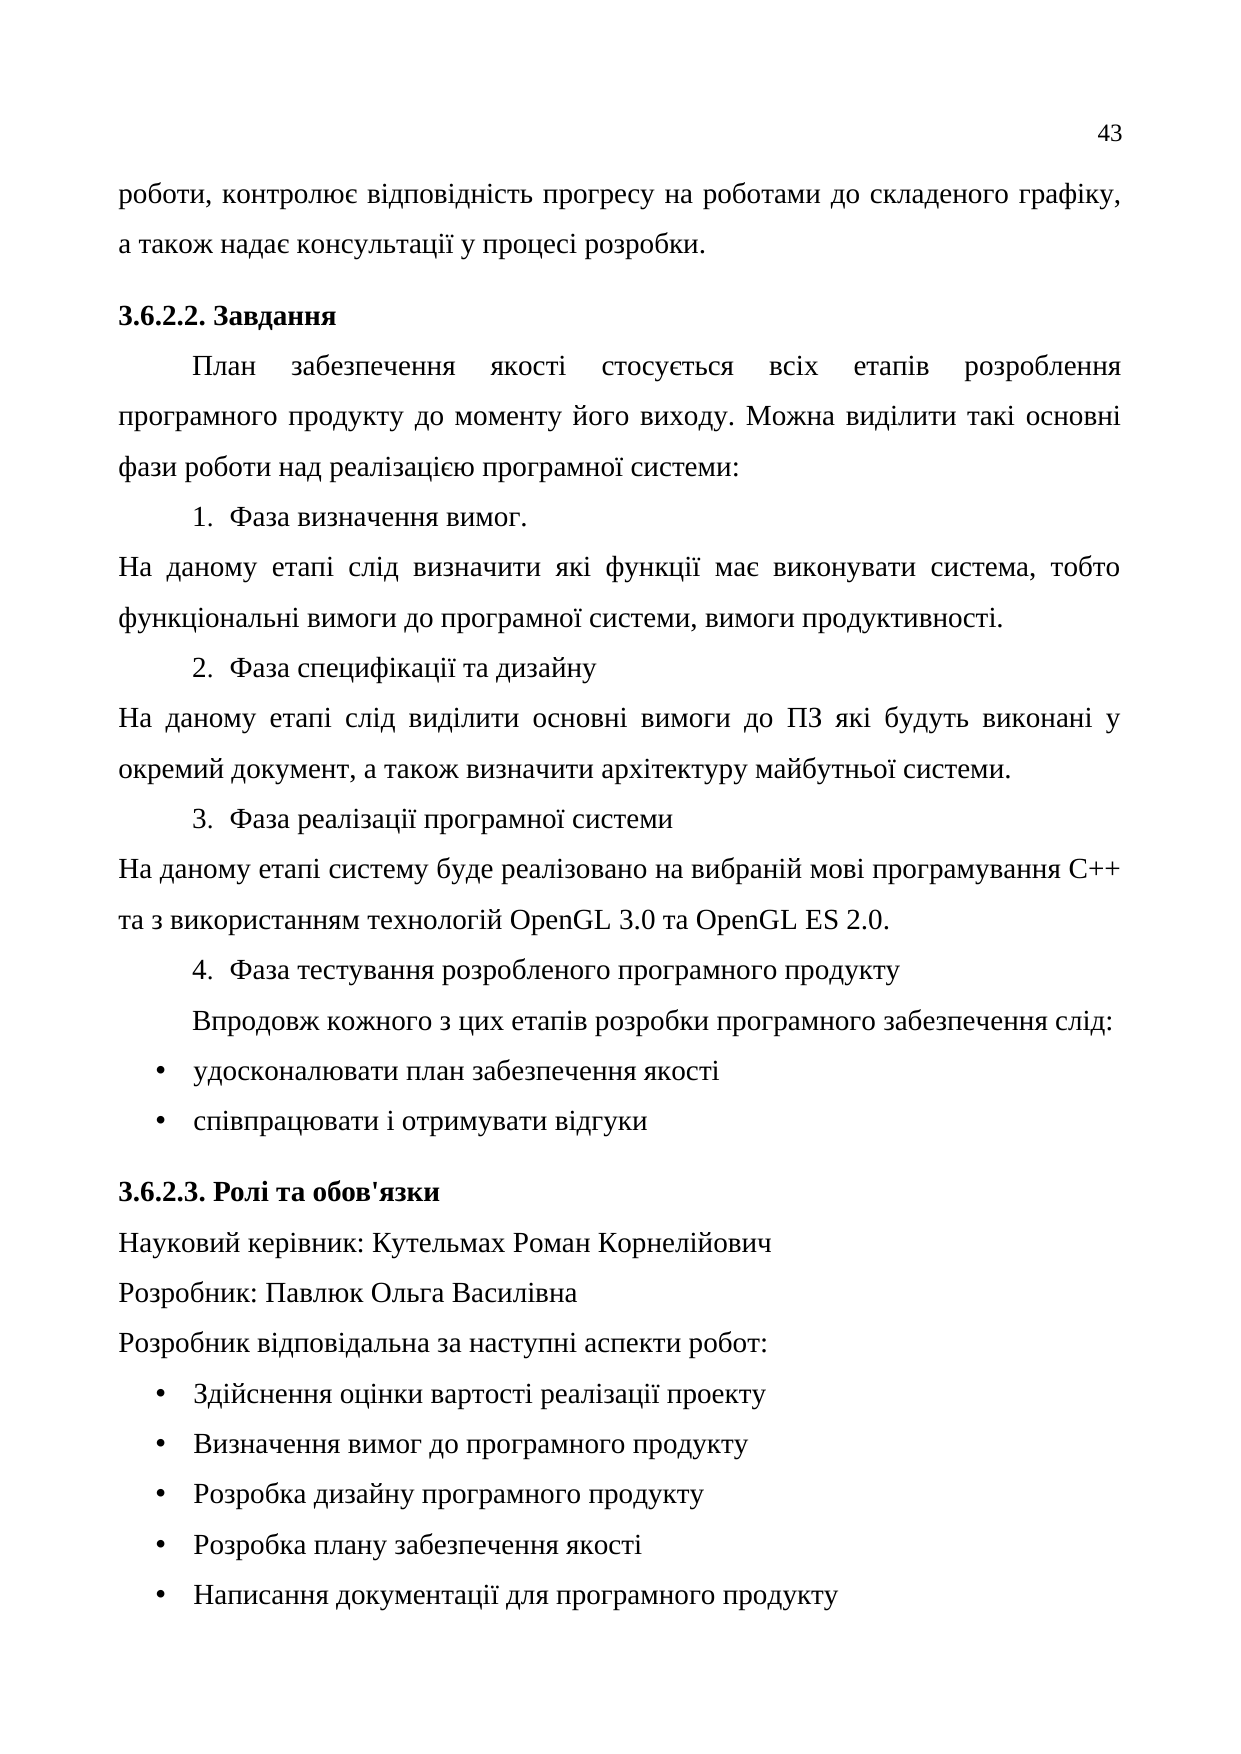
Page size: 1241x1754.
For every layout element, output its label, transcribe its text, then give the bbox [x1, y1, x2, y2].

text На даному етапі слід виділити основні вимоги до ПЗ які будуть виконані у окремий документ, а також визначити архітектуру майбутньої системи. [118, 701, 1122, 784]
list Написання документації для програмного продукту [156, 1577, 1122, 1611]
text На даному етапі слід визначити які функції має виконувати система, тобто функціональні вимоги до програмної системи, вимоги продуктивності. [118, 549, 1122, 633]
list Фаза визначення вимог. [192, 499, 1122, 533]
text Розробник відповідальна за наступні аспекти робот: [118, 1326, 1122, 1359]
list Розробка дизайну програмного продукту [156, 1477, 1122, 1510]
list Фаза реалізації програмної системи [192, 801, 1122, 835]
list Здійснення оцінки вартості реалізації проекту [156, 1376, 1122, 1409]
subtitle 3.6.2.3. Ролі та обов'язки [118, 1174, 1122, 1208]
text роботи, контролює відповідність прогресу на роботами до складеного графіку, а також надає консультації у процесі розробки. [118, 176, 1122, 260]
list Розробка плану забезпечення якості [156, 1527, 1122, 1561]
text План забезпечення якості стосується всіх етапів розроблення програмного продукту до моменту його виходу. Можна виділити такі основні фази роботи над реалізацією програмної системи: [118, 348, 1122, 482]
list співпрацювати і отримувати відгуки [156, 1103, 1122, 1137]
list Фаза тестування розробленого програмного продукту [192, 952, 1122, 986]
list Фаза специфікації та дизайну [192, 650, 1122, 684]
text Розробник: Павлюк Ольга Василівна [118, 1275, 1122, 1309]
text Впродовж кожного з цих етапів розробки програмного забезпечення слід: [118, 1003, 1122, 1036]
subtitle 3.6.2.2. Завдання [118, 298, 1122, 331]
list Визначення вимог до програмного продукту [156, 1426, 1122, 1460]
text На даному етапі систему буде реалізовано на вибраній мові програмування C++ та з використанням технологій OpenGL 3.0 та OpenGL ES 2.0. [118, 852, 1122, 935]
text Науковий керівник: Кутельмах Роман Корнелійович [118, 1225, 1122, 1258]
list удосконалювати план забезпечення якості [156, 1053, 1122, 1087]
